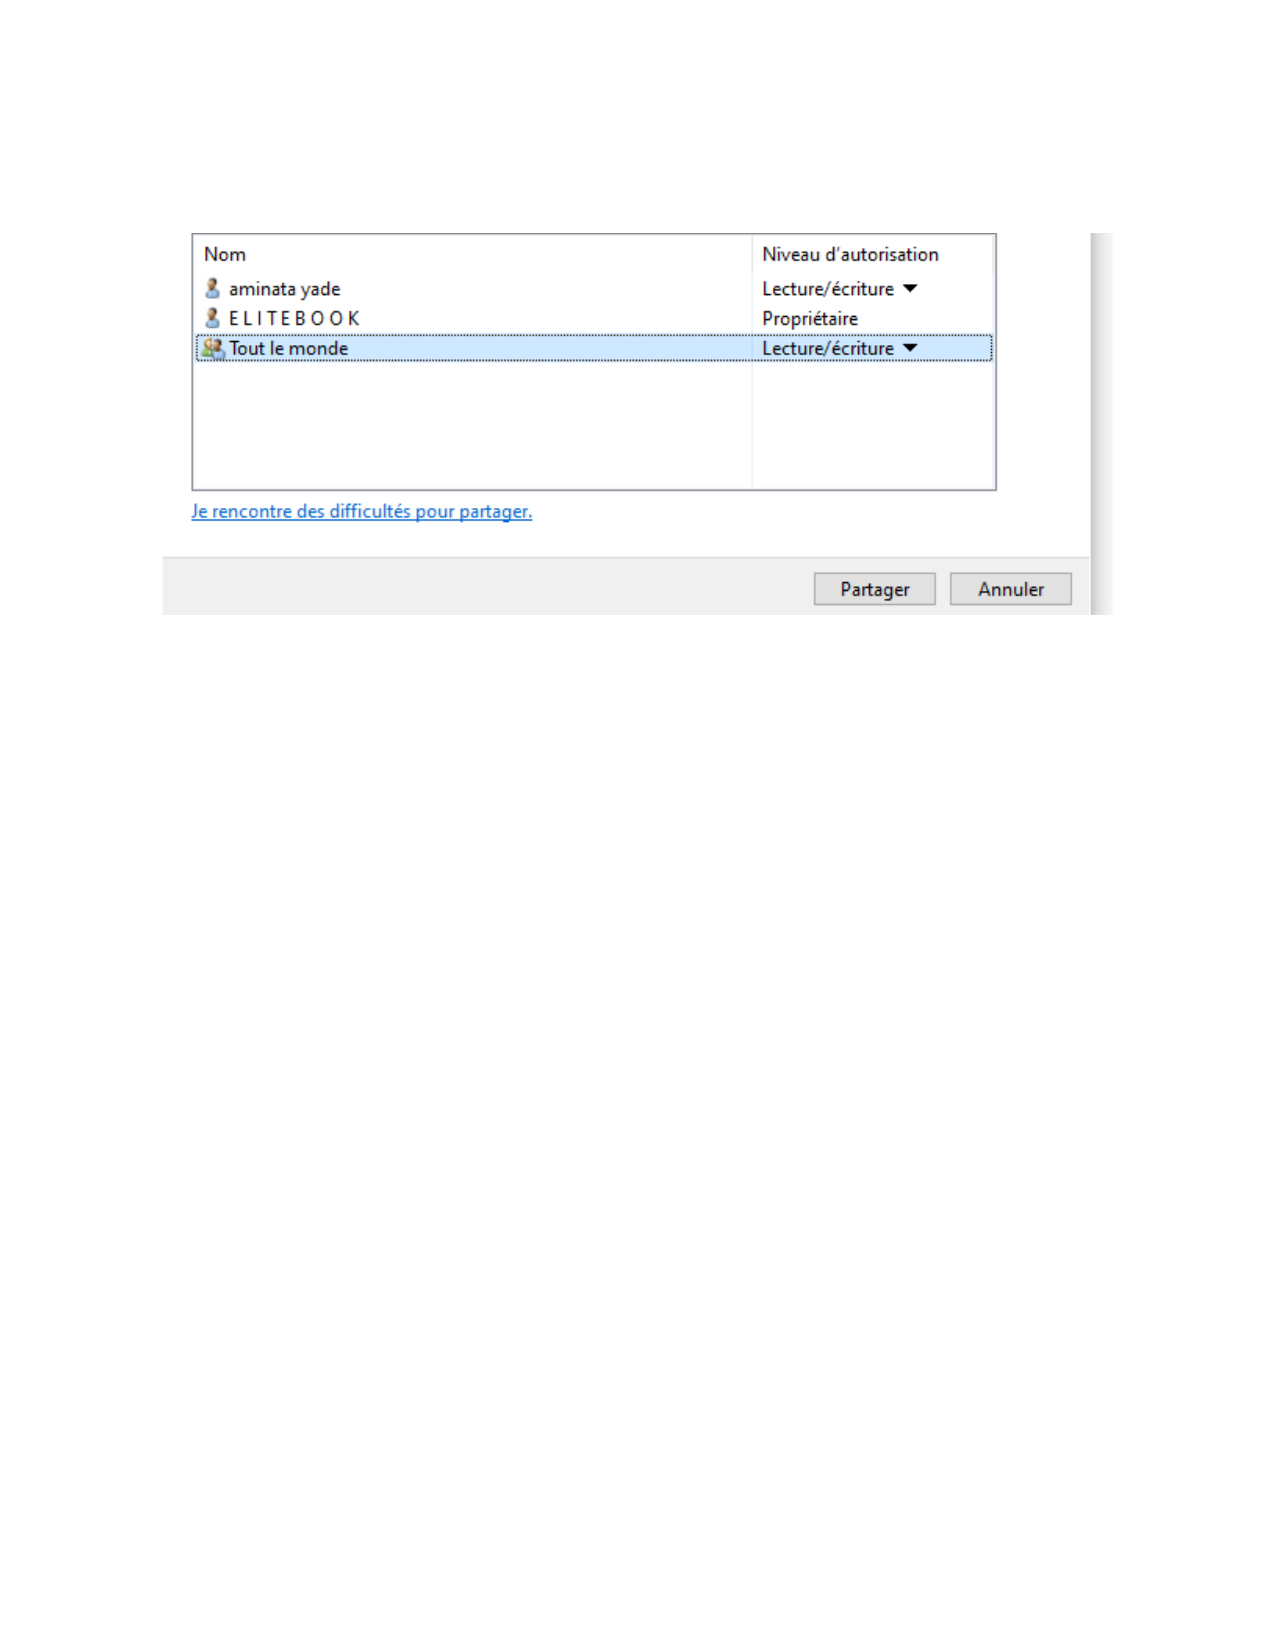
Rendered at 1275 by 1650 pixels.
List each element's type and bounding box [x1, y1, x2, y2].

picture [162, 233, 1113, 615]
